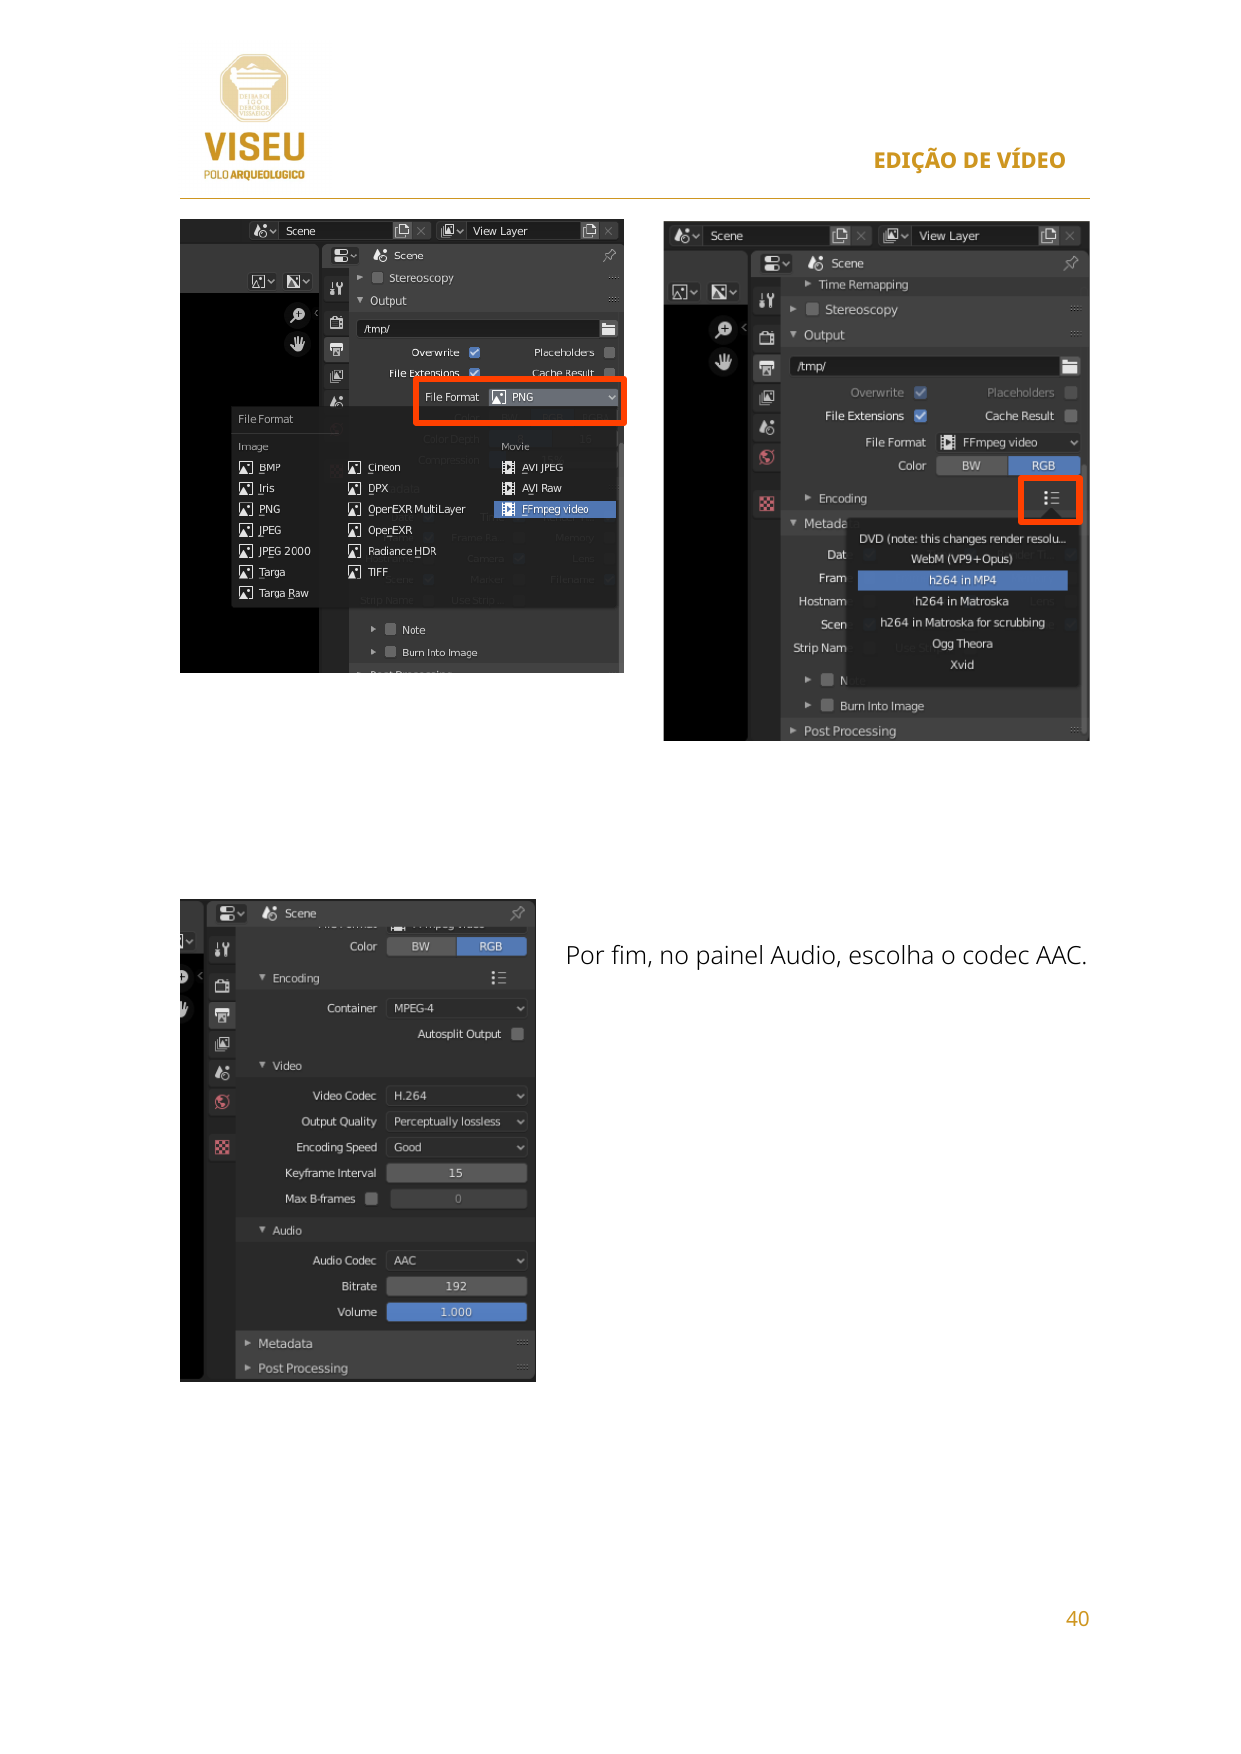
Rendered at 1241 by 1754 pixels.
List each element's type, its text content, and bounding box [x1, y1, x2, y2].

text Por fim, no painel Audio, escolha o codec AAC. [536, 938, 1090, 972]
picture [180, 899, 536, 1382]
picture [663, 221, 1090, 741]
picture [419, 382, 621, 420]
picture [180, 219, 624, 673]
